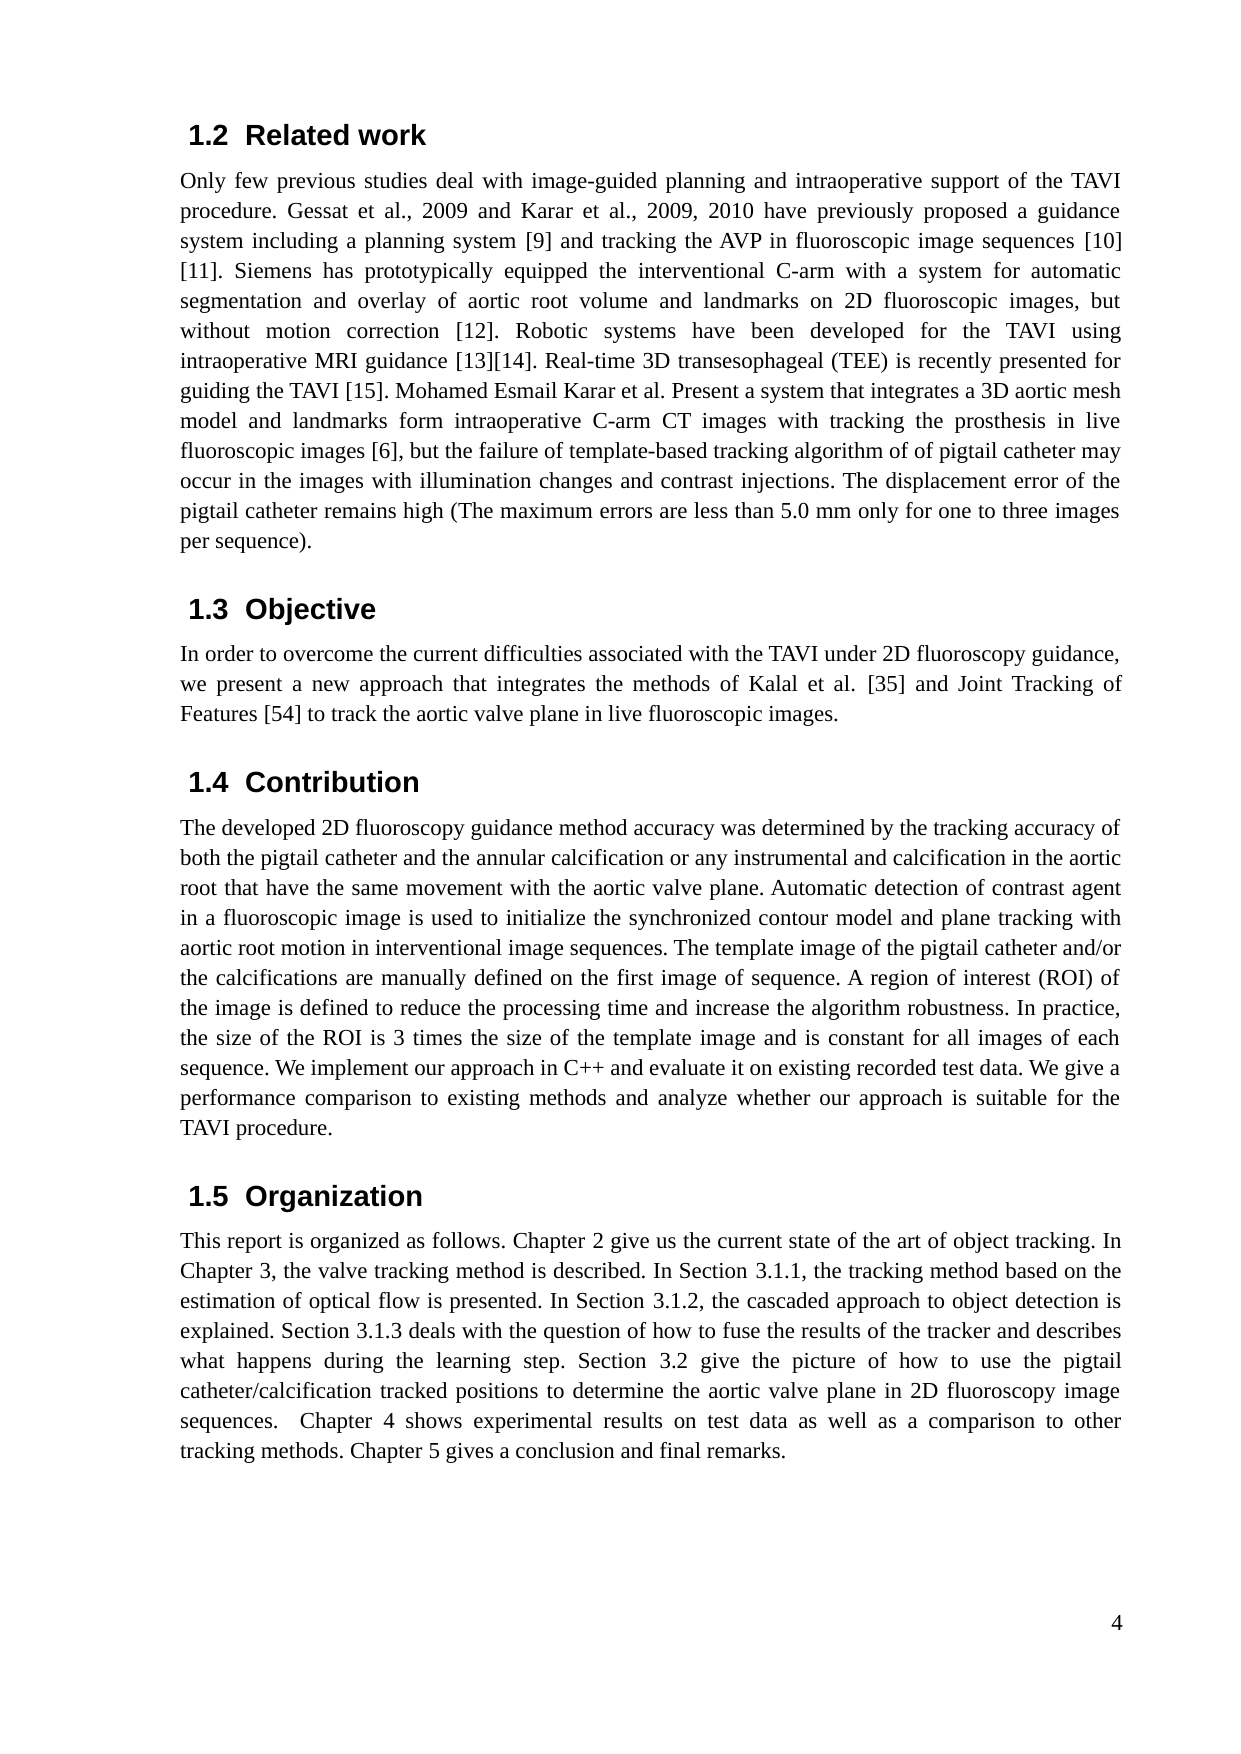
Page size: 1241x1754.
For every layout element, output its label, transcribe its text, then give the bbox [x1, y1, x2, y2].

subtitle Contribution [180, 765, 1122, 799]
text The developed 2D fluoroscopy guidance method accuracy was determined by the tracking accuracy of both the pigtail catheter and the annular calcification or any instrumental and calcification in the aortic root that have the same movement with the aortic valve plane. Automatic detection of contrast agent in a fluoroscopic image is used to initialize the synchronized contour model and plane tracking with aortic root motion in interventional image sequences. The template image of the pigtail catheter and/or the calcifications are manually defined on the first image of sequence. A region of interest (ROI) of the image is defined to reduce the processing time and increase the algorithm robustness. In practice, the size of the ROI is 3 times the size of the template image and is constant for all images of each sequence. We implement our approach in C++ and evaluate it on existing recorded test data. We give a performance comparison to existing methods and analyze whether our approach is suitable for the TAVI procedure. [180, 811, 1122, 1141]
subtitle Objective [180, 592, 1122, 625]
text Only few previous studies deal with image-guided planning and intraoperative support of the TAVI procedure. Gessat et al., 2009 and Karar et al., 2009, 2010 have previously proposed a guidance system including a planning system [9] and tracking the AVP in fluoroscopic image sequences [10][11]. Siemens has prototypically equipped the interventional C-arm with a system for automatic segmentation and overlay of aortic root volume and landmarks on 2D fluoroscopic images, but without motion correction [12]. Robotic systems have been developed for the TAVI using intraoperative MRI guidance [13][14]. Real-time 3D transesophageal (TEE) is recently presented for guiding the TAVI [15]. Mohamed Esmail Karar et al. Present a system that integrates a 3D aortic mesh model and landmarks form intraoperative C-arm CT images with tracking the prosthesis in live fluoroscopic images [6], but the failure of template-based tracking algorithm of of pigtail catheter may occur in the images with illumination changes and contrast injections. The displacement error of the pigtail catheter remains high (The maximum errors are less than 5.0 mm only for one to three images per sequence). [180, 164, 1122, 554]
subtitle Related work [180, 118, 1122, 152]
subtitle Organization [180, 1179, 1122, 1212]
text In order to overcome the current difficulties associated with the TAVI under 2D fluoroscopy guidance, we present a new approach that integrates the methods of Kalal et al. [35] and Joint Tracking of Features [54] to track the aortic valve plane in live fluoroscopic images. [180, 638, 1122, 728]
text This report is organized as follows. Chapter 2 give us the current state of the art of object tracking. In Chapter 3, the valve tracking method is described. In Section 3.1.1, the tracking method based on the estimation of optical flow is presented. In Section 3.1.2, the cascaded approach to object detection is explained. Section 3.1.3 deals with the question of how to fuse the results of the tracker and describes what happens during the learning step. Section 3.2 give the picture of how to use the pigtail catheter/calcification tracked positions to determine the aortic valve plane in 2D fluoroscopy image sequences. Chapter 4 shows experimental results on test data as well as a comparison to other tracking methods. Chapter 5 gives a conclusion and final remarks. [180, 1225, 1122, 1465]
